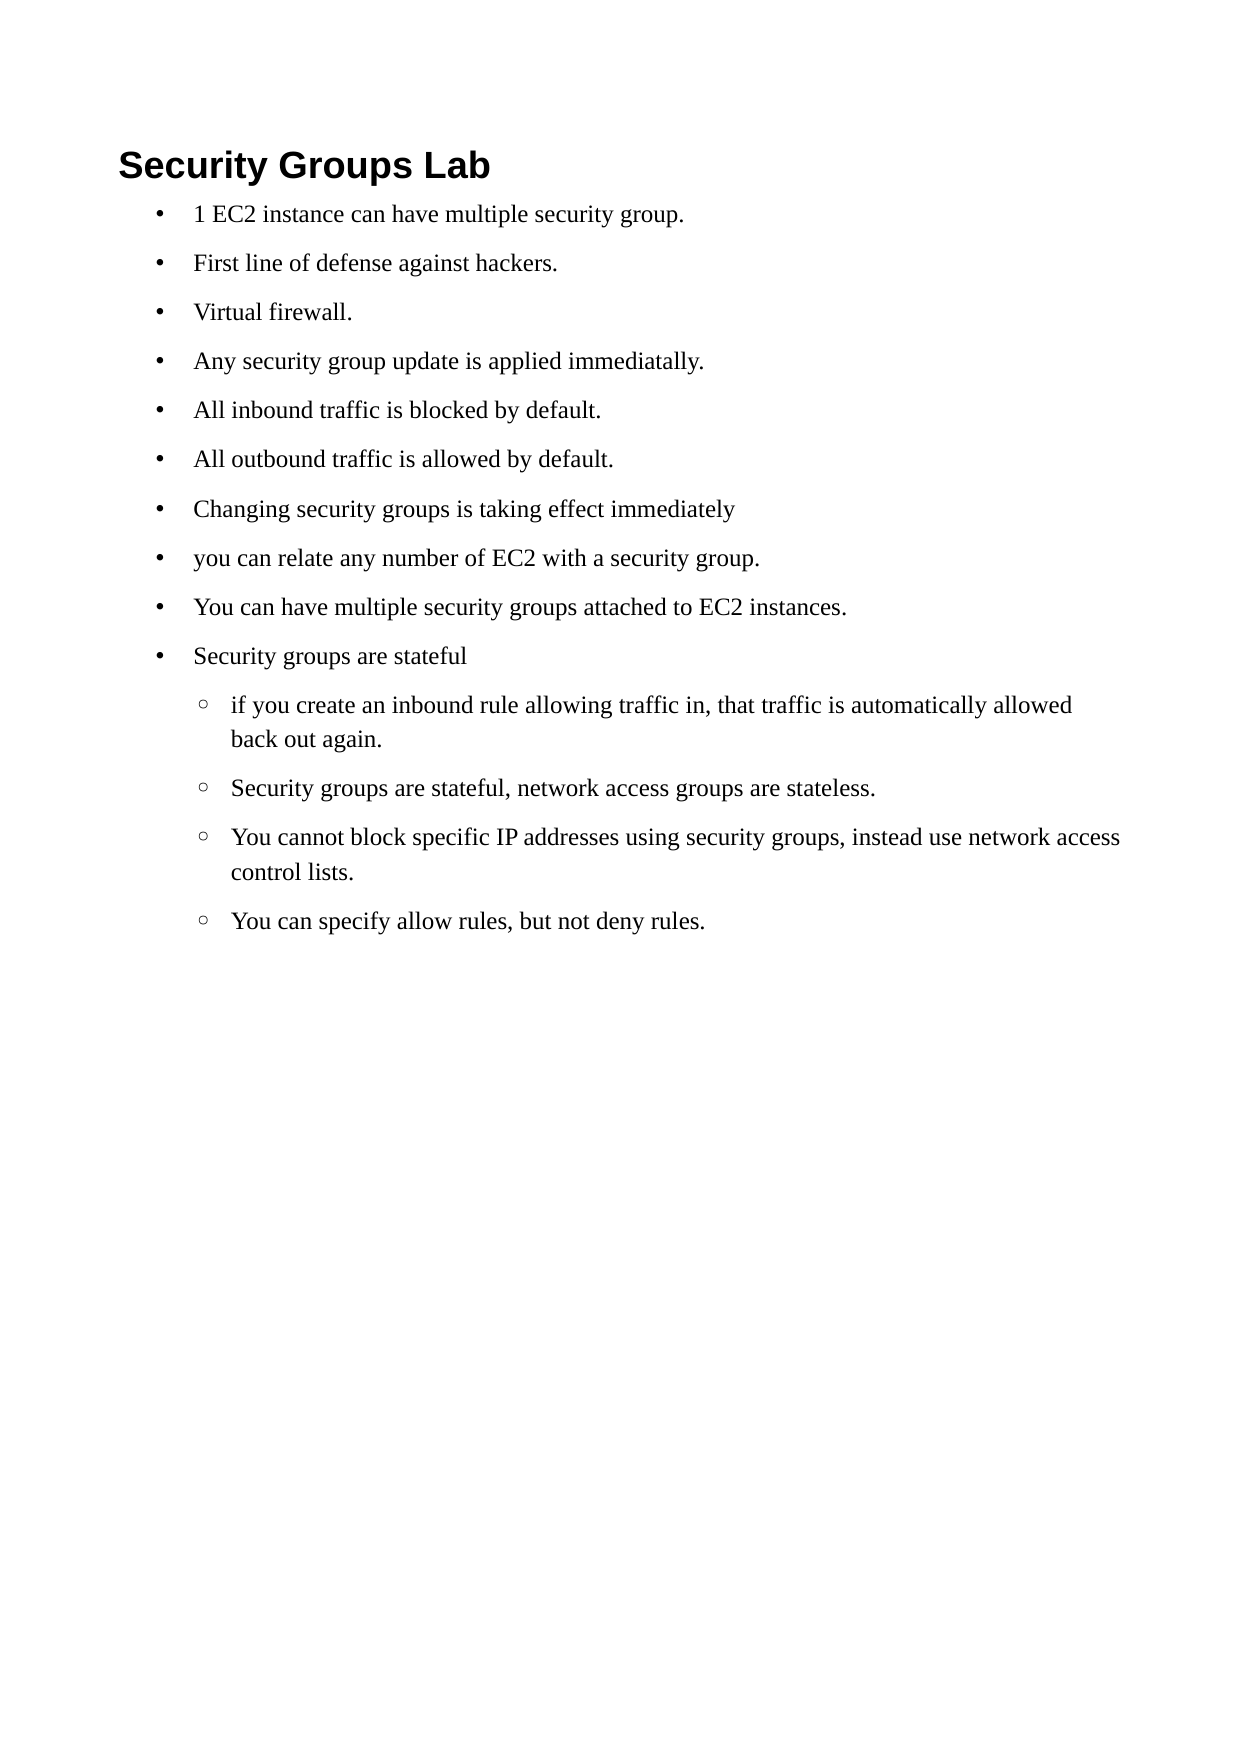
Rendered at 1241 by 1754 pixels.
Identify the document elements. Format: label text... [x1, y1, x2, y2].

list Changing security groups is taking effect immediately [156, 494, 1122, 522]
list if you create an inbound rule allowing traffic in, that traffic is automatically allowed back out again. [193, 690, 1122, 753]
list Virtual firewall. [156, 297, 1122, 326]
list Security groups are stateful, network access groups are stateless. [193, 773, 1122, 802]
list First line of defense against hackers. [156, 248, 1122, 277]
list All outbound traffic is allowed by default. [156, 444, 1122, 473]
list Any security group update is applied immediatally. [156, 346, 1122, 375]
list You cannot block specific IP addresses using security groups, instead use network access control lists. [193, 822, 1122, 886]
list All inbound traffic is blocked by default. [156, 396, 1122, 424]
list 1 EC2 instance can have multiple security group. [156, 199, 1122, 228]
list you can relate any number of EC2 with a security group. [156, 543, 1122, 571]
subtitle Security Groups Lab [118, 143, 1122, 187]
list You can have multiple security groups attached to EC2 instances. [156, 592, 1122, 621]
list You can specify allow rules, but not deny rules. [193, 906, 1122, 935]
list Security groups are stateful [156, 641, 1122, 669]
